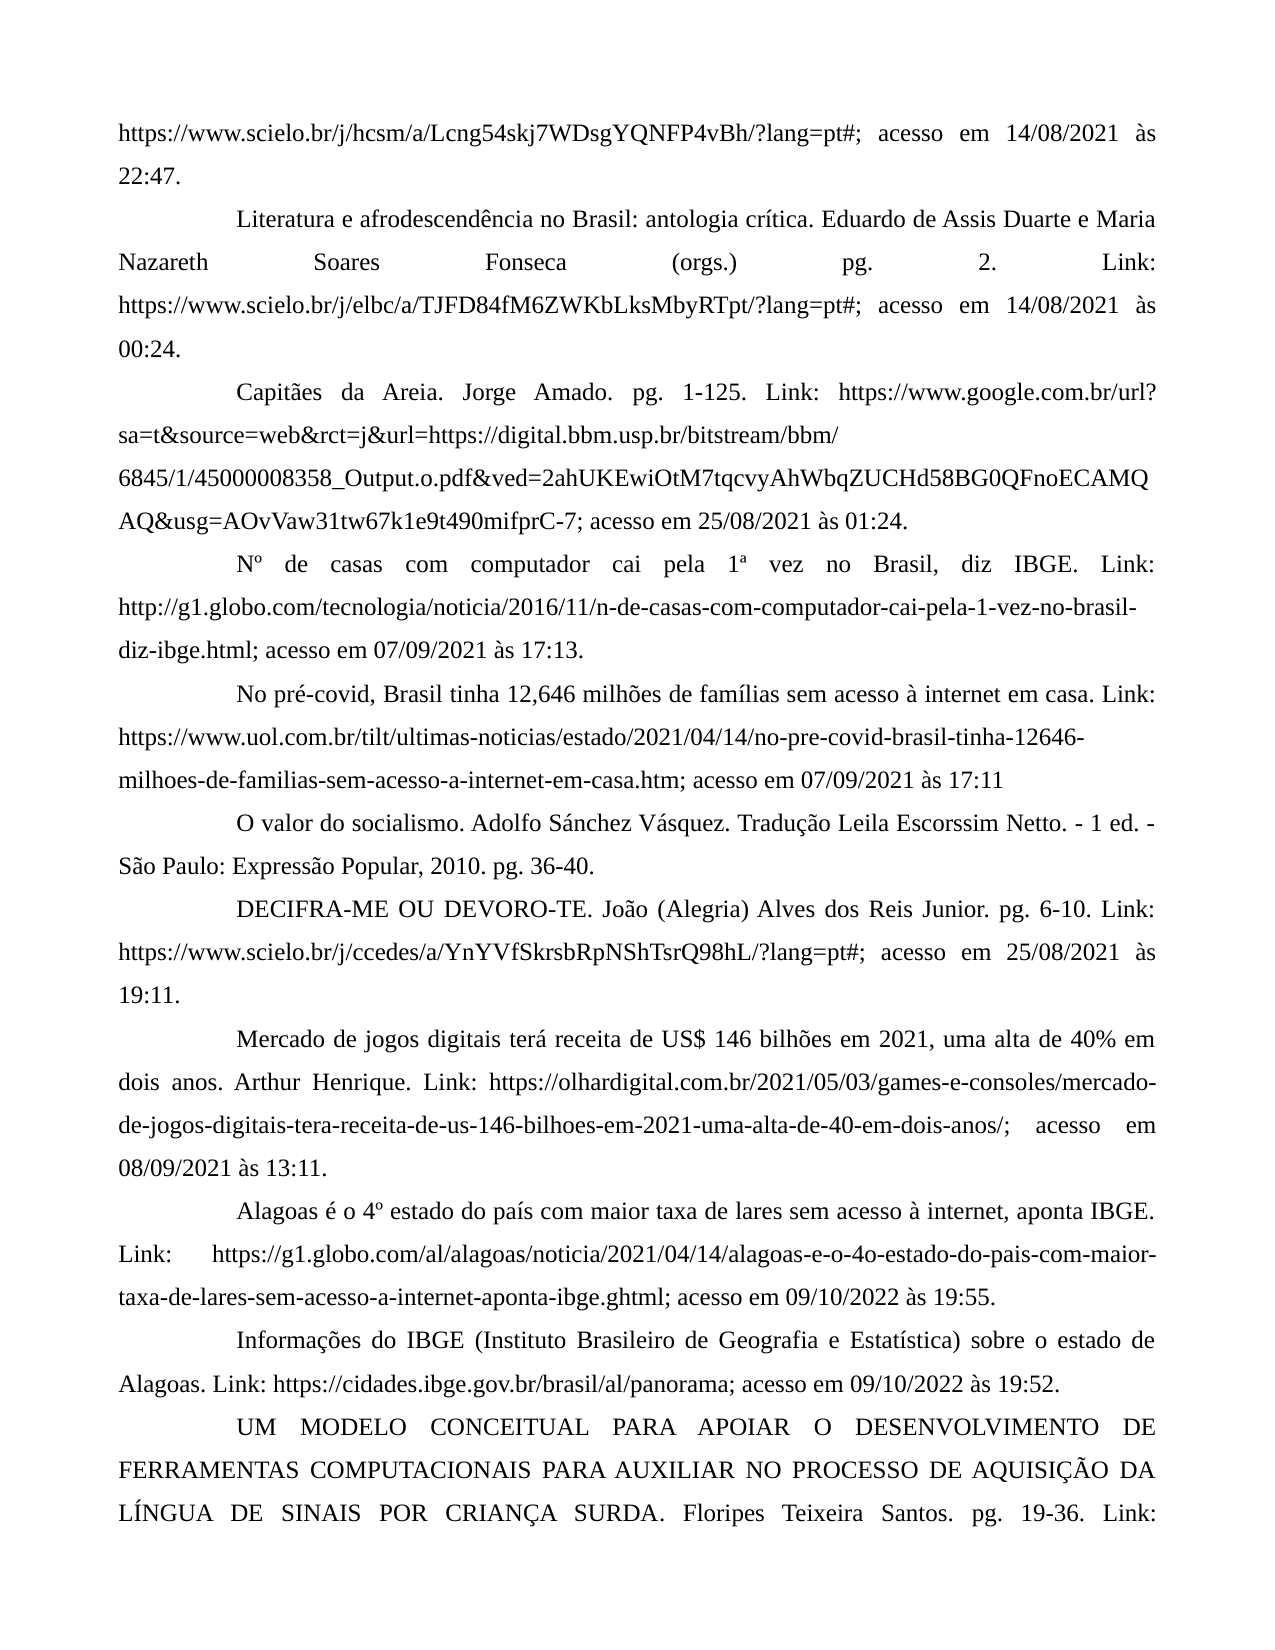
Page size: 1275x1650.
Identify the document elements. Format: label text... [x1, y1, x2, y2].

subtitle Alagoas é o 4º estado do país com maior taxa de lares sem acesso à internet, aponta IBGE. Link: https://g1.globo.com/al/alagoas/noticia/2021/04/14/alagoas-e-o-4o-estado-do-pais-com-maior-taxa-de-lares-sem-acesso-a-internet-aponta-ibge.ghtml; acesso em 09/10/2022 às 19:55. [118, 1196, 1157, 1311]
text Informações do IBGE (Instituto Brasileiro de Geografia e Estatística) sobre o estado de Alagoas. Link: https://cidades.ibge.gov.br/brasil/al/panorama; acesso em 09/10/2022 às 19:52. [118, 1326, 1157, 1397]
text Mercado de jogos digitais terá receita de US$ 146 bilhões em 2021, uma alta de 40% em dois anos. Arthur Henrique. Link: https://olhardigital.com.br/2021/05/03/games-e-consoles/mercado-de-jogos-digitais-tera-receita-de-us-146-bilhoes-em-2021-uma-alta-de-40-em-dois-anos/; acesso em 08/09/2021 às 13:11. [118, 1024, 1157, 1182]
text No pré-covid, Brasil tinha 12,646 milhões de famílias sem acesso à internet em casa. Link: https://www.uol.com.br/tilt/ultimas-noticias/estado/2021/04/14/no-pre-covid-brasil-tinha-12646-milhoes-de-familias-sem-acesso-a-internet-em-casa.htm; acesso em 07/09/2021 às 17:11 [118, 679, 1157, 794]
text Nº de casas com computador cai pela 1ª vez no Brasil, diz IBGE. Link: http://g1.globo.com/tecnologia/noticia/2016/11/n-de-casas-com-computador-cai-pela-1-vez-no-brasil-diz-ibge.html; acesso em 07/09/2021 às 17:13. [118, 549, 1157, 664]
text O valor do socialismo. Adolfo Sánchez Vásquez. Tradução Leila Escorssim Netto. - 1 ed. - São Paulo: Expressão Popular, 2010. pg. 36-40. [118, 808, 1157, 880]
text DECIFRA-ME OU DEVORO-TE. João (Alegria) Alves dos Reis Junior. pg. 6-10. Link: https://www.scielo.br/j/ccedes/a/YnYVfSkrsbRpNShTsrQ98hL/?lang=pt#; acesso em 25/08/2021 às 19:11. [118, 894, 1157, 1009]
text Literatura e afrodescendência no Brasil: antologia crítica. Eduardo de Assis Duarte e Maria Nazareth Soares Fonseca (orgs.) pg. 2. Link: https://www.scielo.br/j/elbc/a/TJFD84fM6ZWKbLksMbyRTpt/?lang=pt#; acesso em 14/08/2021 às 00:24. [118, 204, 1157, 362]
text UM MODELO CONCEITUAL PARA APOIAR O DESENVOLVIMENTO DE FERRAMENTAS COMPUTACIONAIS PARA AUXILIAR NO PROCESSO DE AQUISIÇÃO DA LÍNGUA DE SINAIS POR CRIANÇA SURDA. Floripes Teixeira Santos. pg. 19-36. Link: [118, 1412, 1157, 1527]
text https://www.scielo.br/j/hcsm/a/Lcng54skj7WDsgYQNFP4vBh/?lang=pt#; acesso em 14/08/2021 às 22:47. [118, 118, 1157, 190]
text Capitães da Areia. Jorge Amado. pg. 1-125. Link: https://www.google.com.br/url?sa=t&source=web&rct=j&url=https://digital.bbm.usp.br/bitstream/bbm/6845/1/45000008358_Output.o.pdf&ved=2ahUKEwiOtM7tqcvyAhWbqZUCHd58BG0QFnoECAMQAQ&usg=AOvVaw31tw67k1e9t490mifprC-7; acesso em 25/08/2021 às 01:24. [118, 377, 1157, 535]
